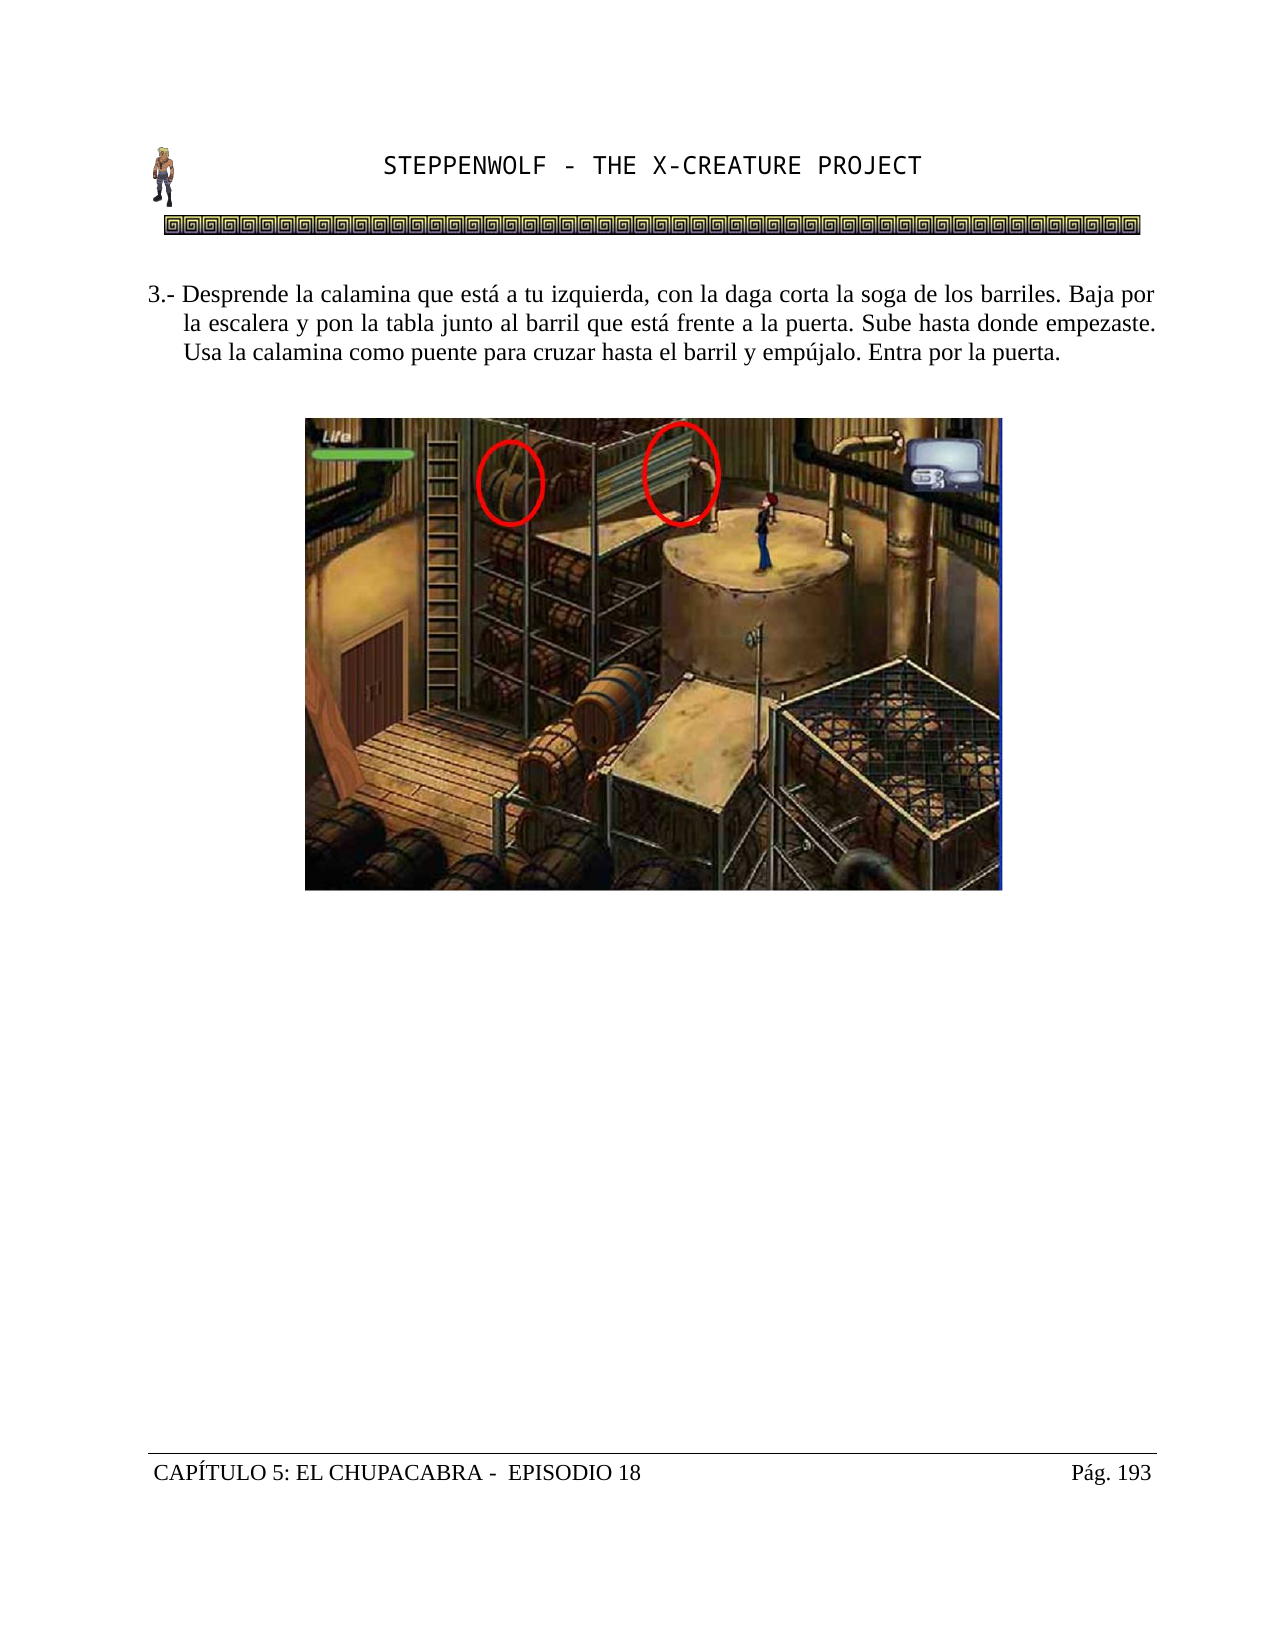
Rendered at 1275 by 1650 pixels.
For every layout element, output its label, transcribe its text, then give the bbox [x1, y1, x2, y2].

picture [147, 147, 181, 207]
text 3.- Desprende la calamina que está a tu izquierda, con la daga corta la soga de los barriles. Baja por la escalera y pon la tabla junto al barril que está frente a la puerta. Sube hasta donde empezaste. Usa la calamina como puente para cruzar hasta el barril y empújalo. Entra por la puerta. [148, 279, 1157, 366]
picture [304, 417, 1003, 891]
picture [164, 215, 1141, 235]
